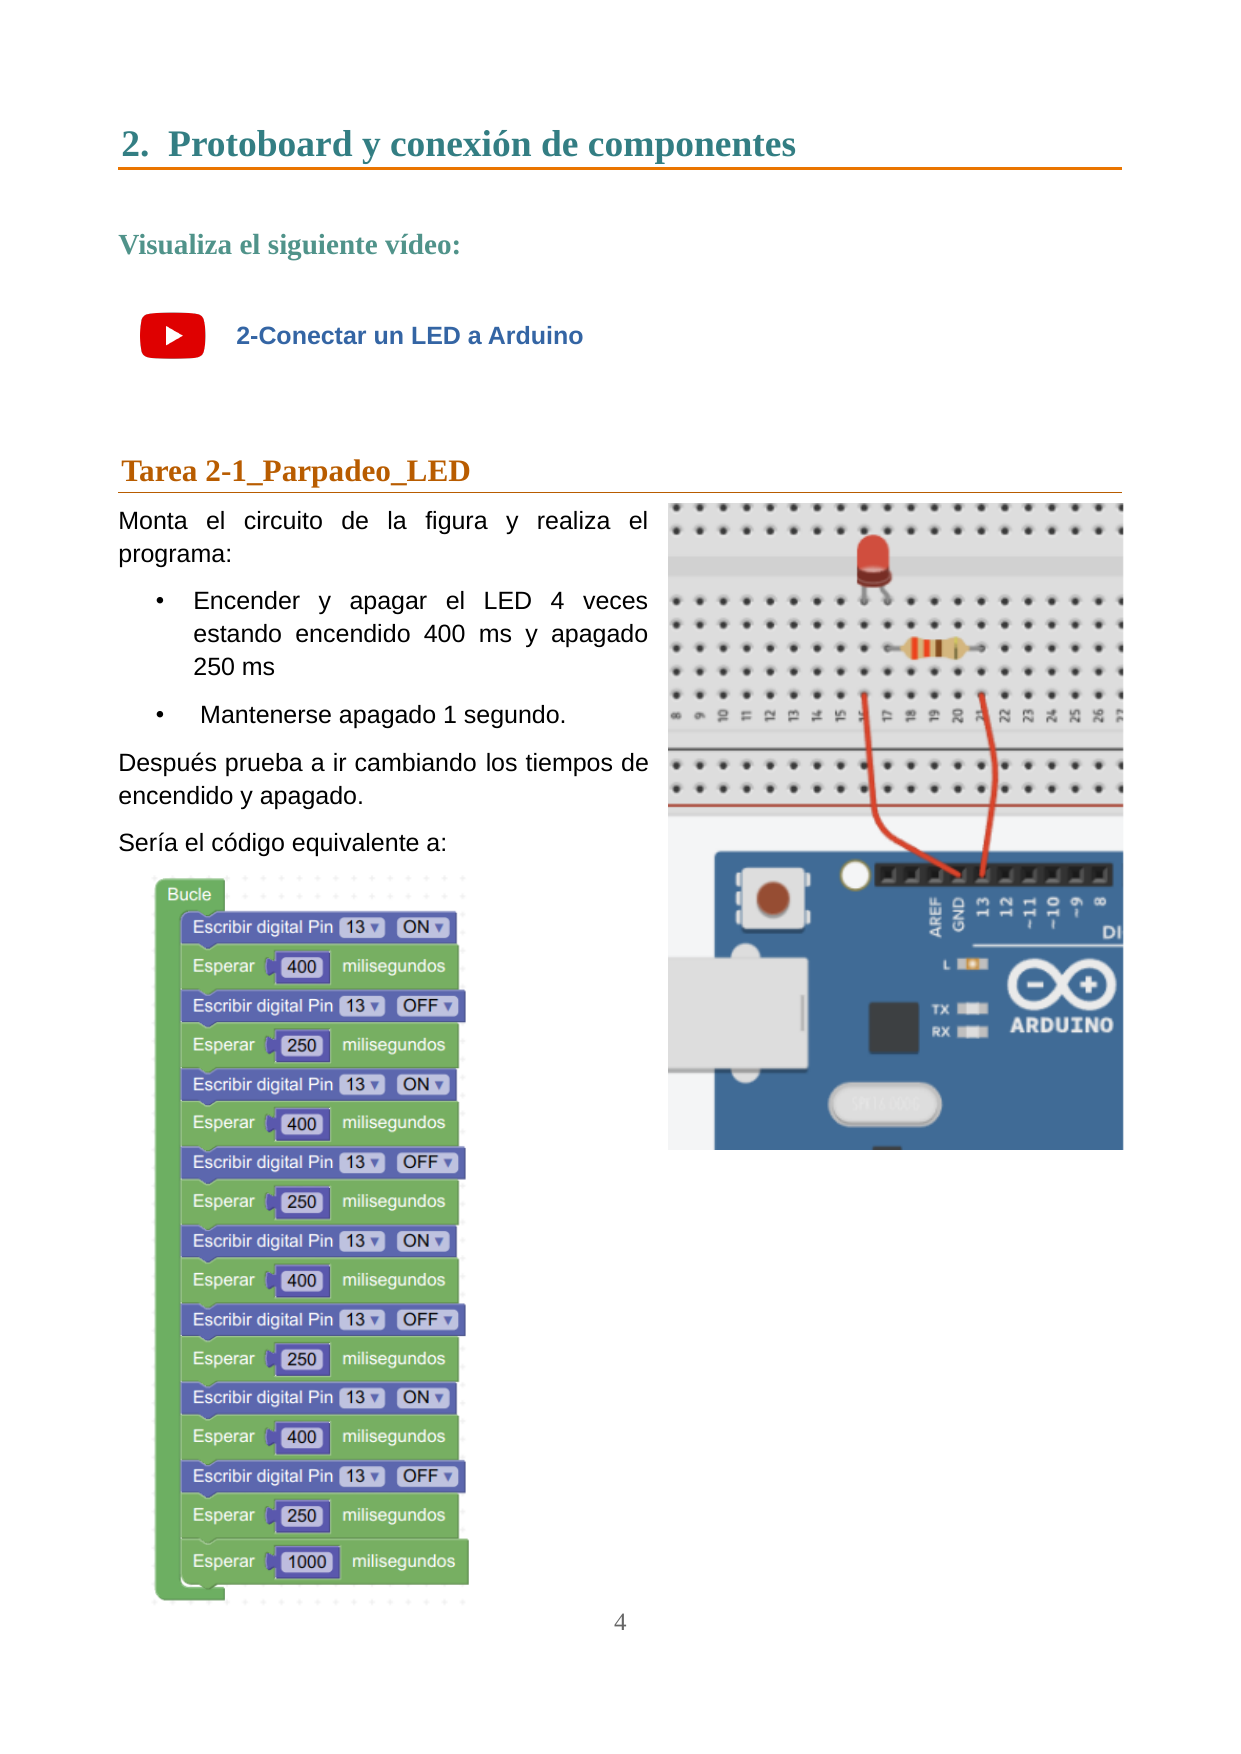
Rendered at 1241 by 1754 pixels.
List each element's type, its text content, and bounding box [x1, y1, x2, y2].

text [118, 321, 141, 349]
subtitle Tarea 2-1_Parpadeo_LED [118, 450, 1122, 492]
text Monta el circuito de la figura y realiza el programa: [118, 506, 668, 567]
subtitle Protoboard y conexión de componentes [118, 118, 1122, 167]
list Encender y apagar el LED 4 veces estando encendido 400 ms y apagado 250 ms [156, 586, 668, 681]
text Sería el código equivalente a: [118, 828, 668, 857]
picture [146, 872, 474, 1611]
subtitle Visualiza el siguiente vídeo: [118, 227, 1122, 261]
text 2-Conectar un LED a Arduino [205, 321, 1122, 349]
picture [668, 503, 1125, 1150]
list Mantenerse apagado 1 segundo. [156, 700, 668, 729]
text Después prueba a ir cambiando los tiempos de encendido y apagado. [118, 748, 668, 809]
